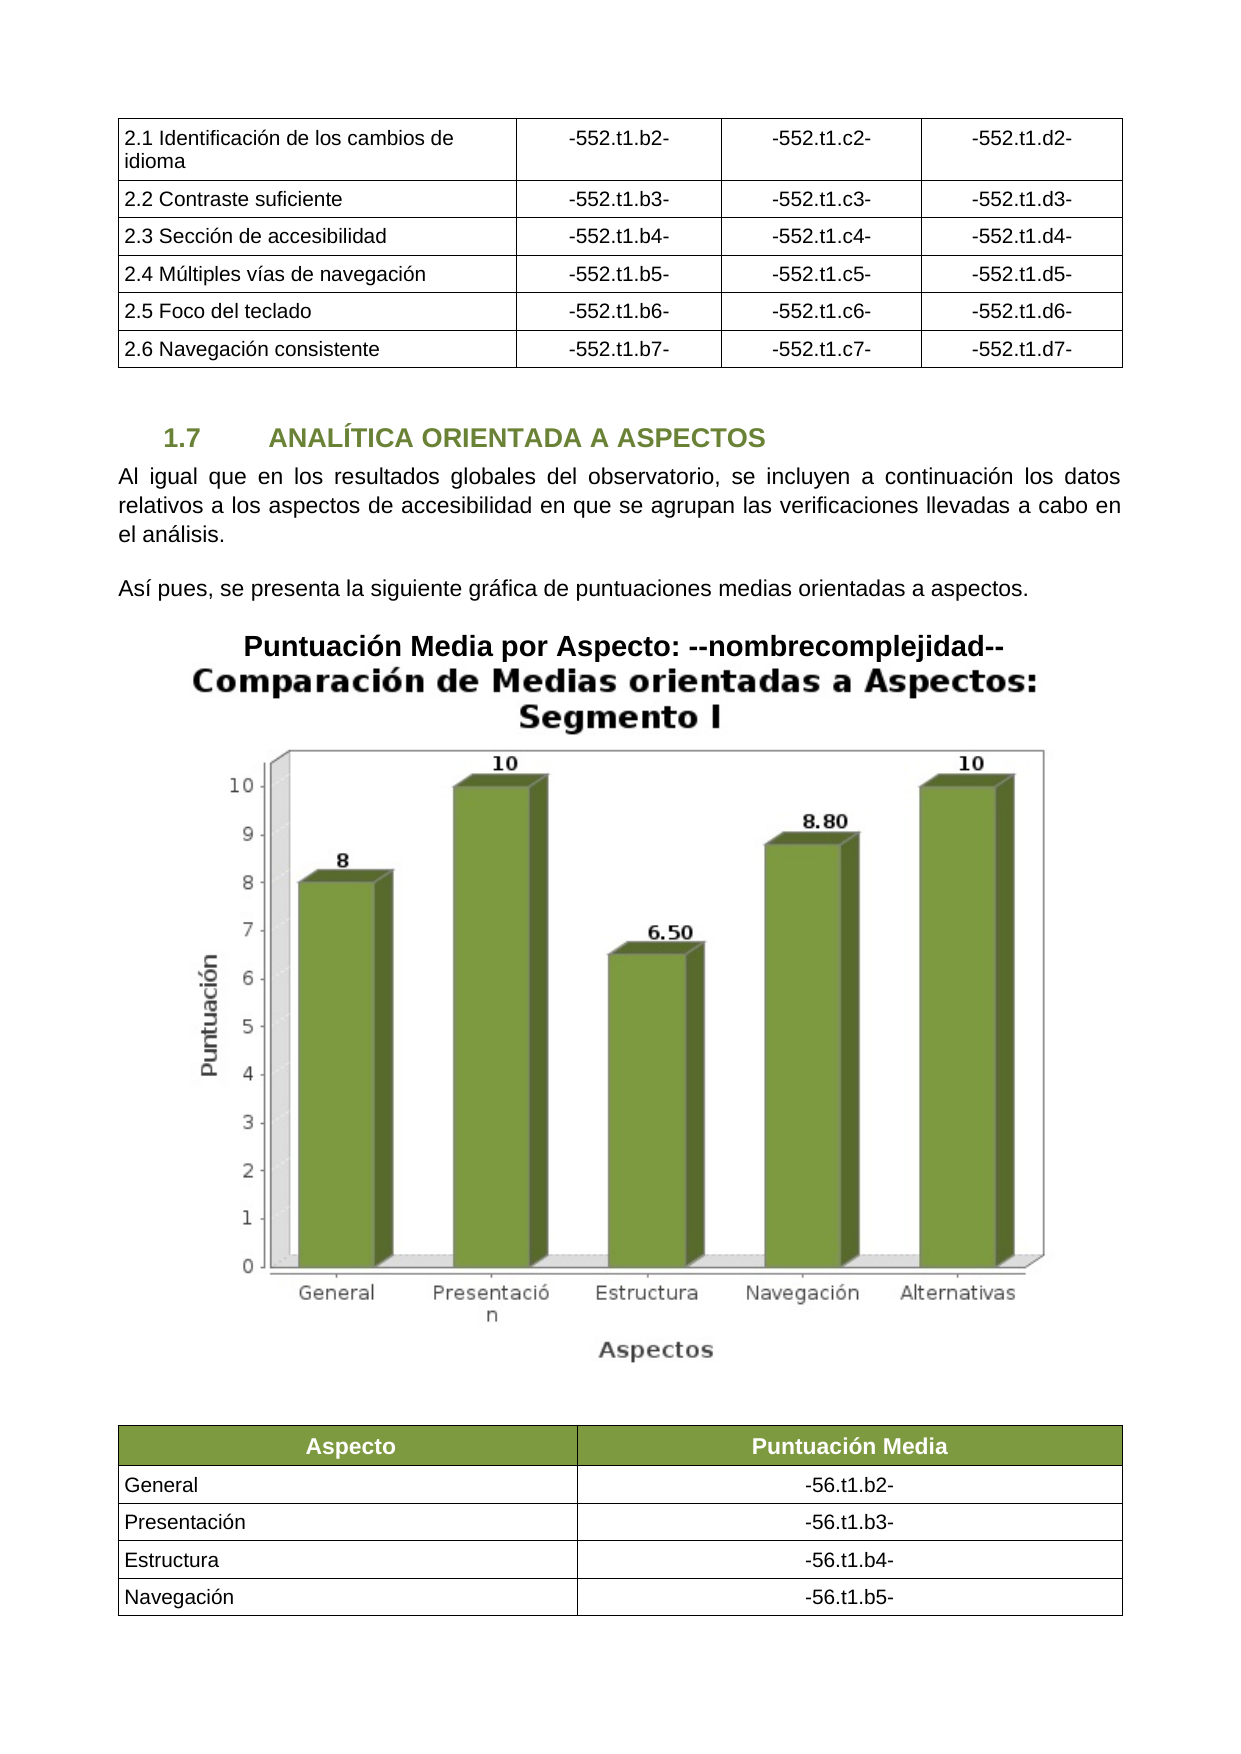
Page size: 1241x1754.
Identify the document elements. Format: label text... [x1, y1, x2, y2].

table_cell -552.t1.c5- [722, 256, 921, 292]
table_cell -552.t1.d5- [922, 256, 1122, 292]
table_cell 2.3 Sección de accesibilidad [119, 218, 516, 254]
text Al igual que en los resultados globales del observatorio, se incluyen a continuación los datos relativos a los aspectos de accesibilidad en que se agrupan las verificaciones llevadas a cabo en el análisis. [118, 463, 1122, 547]
table_cell 2.2 Contraste suficiente [119, 181, 516, 217]
table_cell 2.5 Foco del teclado [119, 293, 516, 329]
picture [178, 662, 1062, 1372]
table_cell Presentación [119, 1504, 577, 1540]
table_cell -552.t1.b2- [517, 119, 721, 179]
table_cell -552.t1.b3- [517, 181, 721, 217]
text Así pues, se presenta la siguiente gráfica de puntuaciones medias orientadas a aspectos. [118, 574, 1122, 601]
table_cell Estructura [119, 1541, 577, 1578]
table_cell -552.t1.c6- [722, 293, 921, 329]
table_cell -56.t1.b2- [578, 1466, 1122, 1503]
table_cell -552.t1.c2- [722, 119, 921, 179]
text Puntuación Media por Aspecto: --nombrecomplejidad-- [118, 628, 1122, 662]
table_cell -552.t1.b4- [517, 218, 721, 254]
table_cell 2.6 Navegación consistente [119, 331, 516, 367]
table_cell -552.t1.b7- [517, 331, 721, 367]
table_cell 2.4 Múltiples vías de navegación [119, 256, 516, 292]
table_header Aspecto [119, 1426, 577, 1465]
table_cell -552.t1.d3- [922, 181, 1122, 217]
table_cell -552.t1.b5- [517, 256, 721, 292]
table_cell -56.t1.b5- [578, 1579, 1122, 1615]
table_cell -552.t1.c7- [722, 331, 921, 367]
table_cell -552.t1.d7- [922, 331, 1122, 367]
table_cell Navegación [119, 1579, 577, 1615]
table_cell -56.t1.b4- [578, 1541, 1122, 1578]
table_cell 2.1 Identificación de los cambios de idioma [119, 119, 516, 179]
table_cell -552.t1.c4- [722, 218, 921, 254]
table_cell General [119, 1466, 577, 1503]
table_cell -552.t1.d6- [922, 293, 1122, 329]
table_cell -552.t1.b6- [517, 293, 721, 329]
table_cell -552.t1.c3- [722, 181, 921, 217]
subtitle Analítica orientada a aspectos [156, 422, 1122, 453]
table_cell -56.t1.b3- [578, 1504, 1122, 1540]
table_cell -552.t1.d4- [922, 218, 1122, 254]
table_header Puntuación Media [578, 1426, 1122, 1465]
table_cell -552.t1.d2- [922, 119, 1122, 179]
